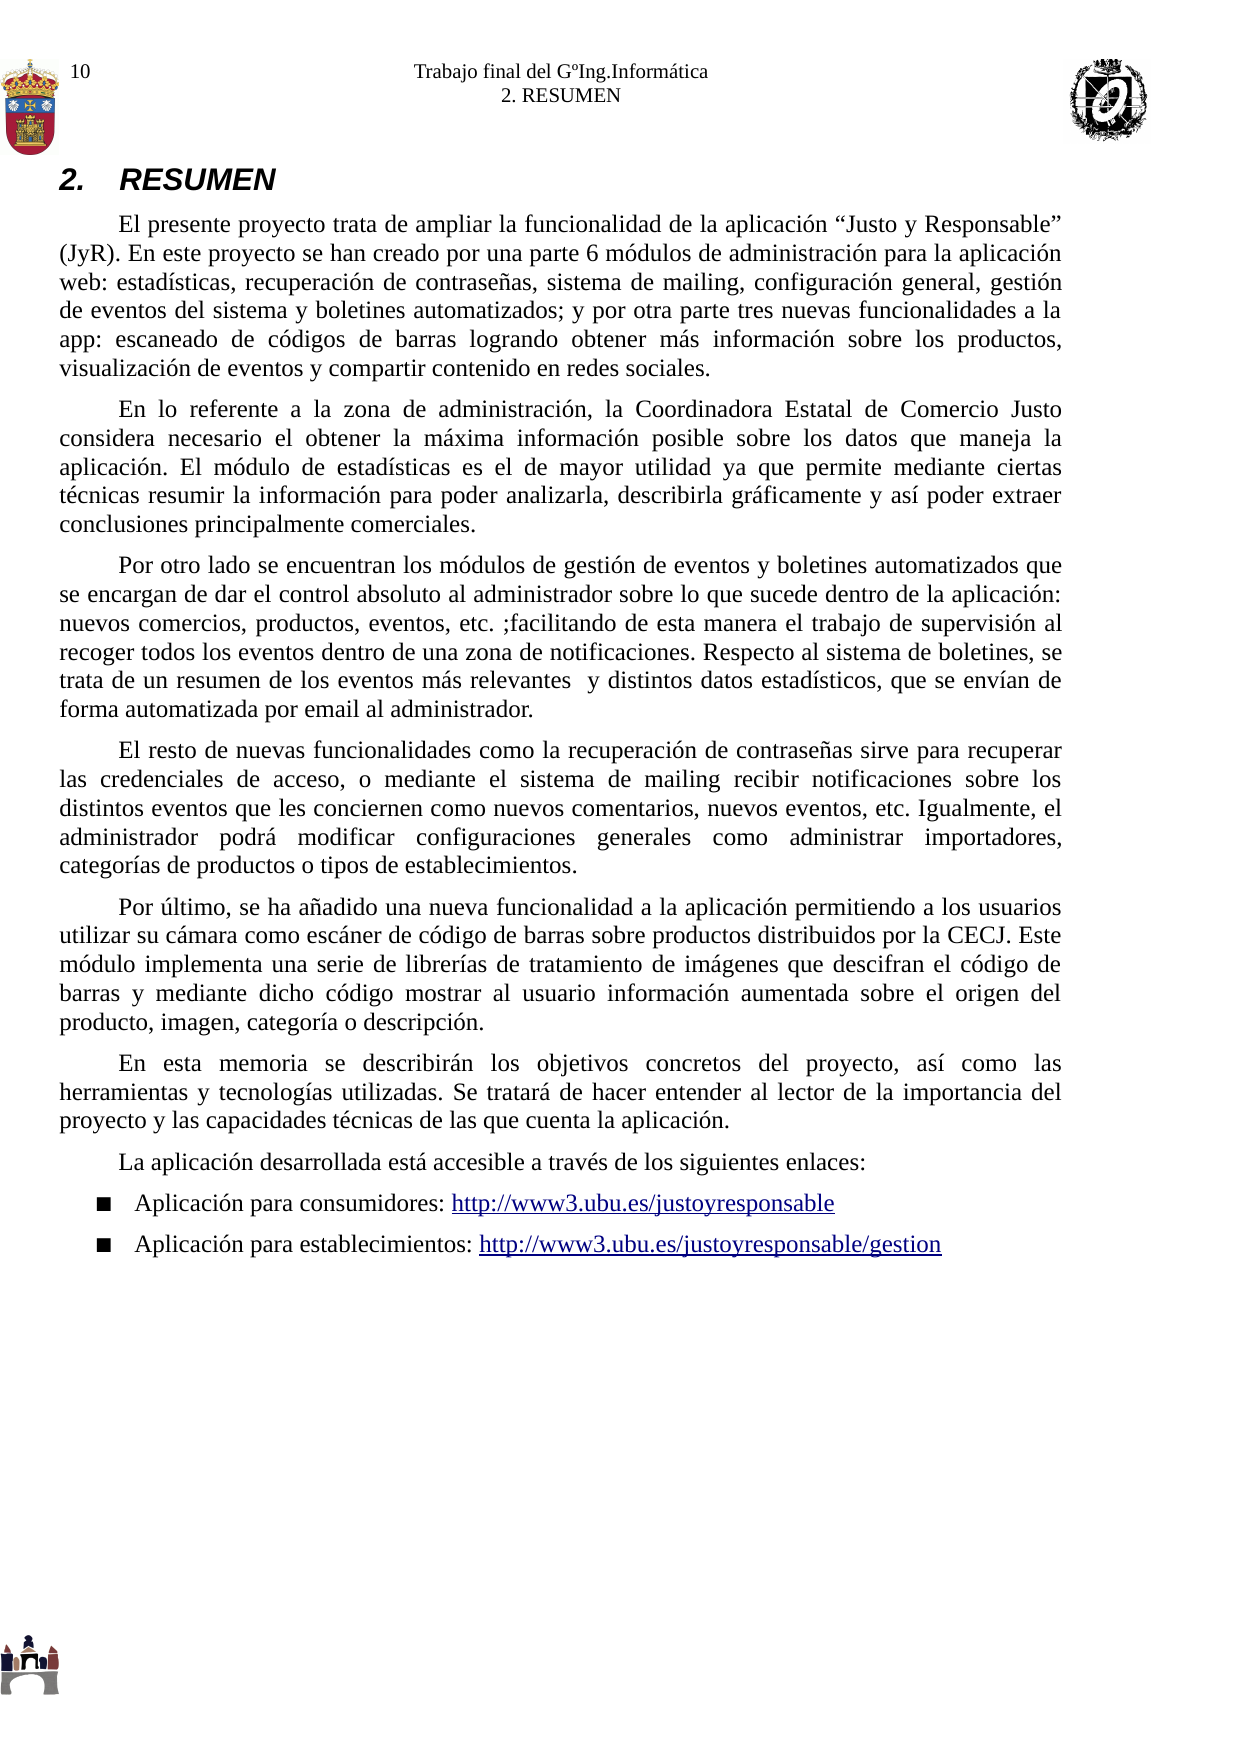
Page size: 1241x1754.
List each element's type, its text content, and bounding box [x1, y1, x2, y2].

text En esta memoria se describirán los objetivos concretos del proyecto, así como las herramientas y tecnologías utilizadas. Se tratará de hacer entender al lector de la importancia del proyecto y las capacidades técnicas de las que cuenta la aplicación. [59, 1048, 1063, 1134]
text El presente proyecto trata de ampliar la funcionalidad de la aplicación “Justo y Responsable” (JyR). En este proyecto se han creado por una parte 6 módulos de administración para la aplicación web: estadísticas, recuperación de contraseñas, sistema de mailing, configuración general, gestión de eventos del sistema y boletines automatizados; y por otra parte tres nuevas funcionalidades a la app: escaneado de códigos de barras logrando obtener más información sobre los productos, visualización de eventos y compartir contenido en redes sociales. [59, 209, 1063, 382]
text Por otro lado se encuentran los módulos de gestión de eventos y boletines automatizados que se encargan de dar el control absoluto al administrador sobre lo que sucede dentro de la aplicación: nuevos comercios, productos, eventos, etc. ;facilitando de esta manera el trabajo de supervisión al recoger todos los eventos dentro de una zona de notificaciones. Respecto al sistema de boletines, se trata de un resumen de los eventos más relevantes y distintos datos estadísticos, que se envían de forma automatizada por email al administrador. [59, 550, 1063, 723]
text En lo referente a la zona de administración, la Coordinadora Estatal de Comercio Justo considera necesario el obtener la máxima información posible sobre los datos que maneja la aplicación. El módulo de estadísticas es el de mayor utilidad ya que permite mediante ciertas técnicas resumir la información para poder analizarla, describirla gráficamente y así poder extraer conclusiones principalmente comerciales. [59, 394, 1063, 538]
text Por último, se ha añadido una nueva funcionalidad a la aplicación permitiendo a los usuarios utilizar su cámara como escáner de código de barras sobre productos distribuidos por la CECJ. Este módulo implementa una serie de librerías de tratamiento de imágenes que descifran el código de barras y mediante dicho código mostrar al usuario información aumentada sobre el origen del producto, imagen, categoría o descripción. [59, 892, 1063, 1035]
picture [1063, 59, 1152, 144]
list Aplicación para consumidores: http://www3.ubu.es/justoyresponsable [97, 1188, 1063, 1217]
subtitle RESUMEN [59, 161, 1063, 197]
list Aplicación para establecimientos: http://www3.ubu.es/justoyresponsable/gestion [97, 1229, 1063, 1258]
picture [0, 59, 59, 155]
picture [0, 1634, 59, 1695]
text La aplicación desarrollada está accesible a través de los siguientes enlaces: [59, 1147, 1063, 1175]
text El resto de nuevas funcionalidades como la recuperación de contraseñas sirve para recuperar las credenciales de acceso, o mediante el sistema de mailing recibir notificaciones sobre los distintos eventos que les conciernen como nuevos comentarios, nuevos eventos, etc. Igualmente, el administrador podrá modificar configuraciones generales como administrar importadores, categorías de productos o tipos de establecimientos. [59, 735, 1063, 879]
